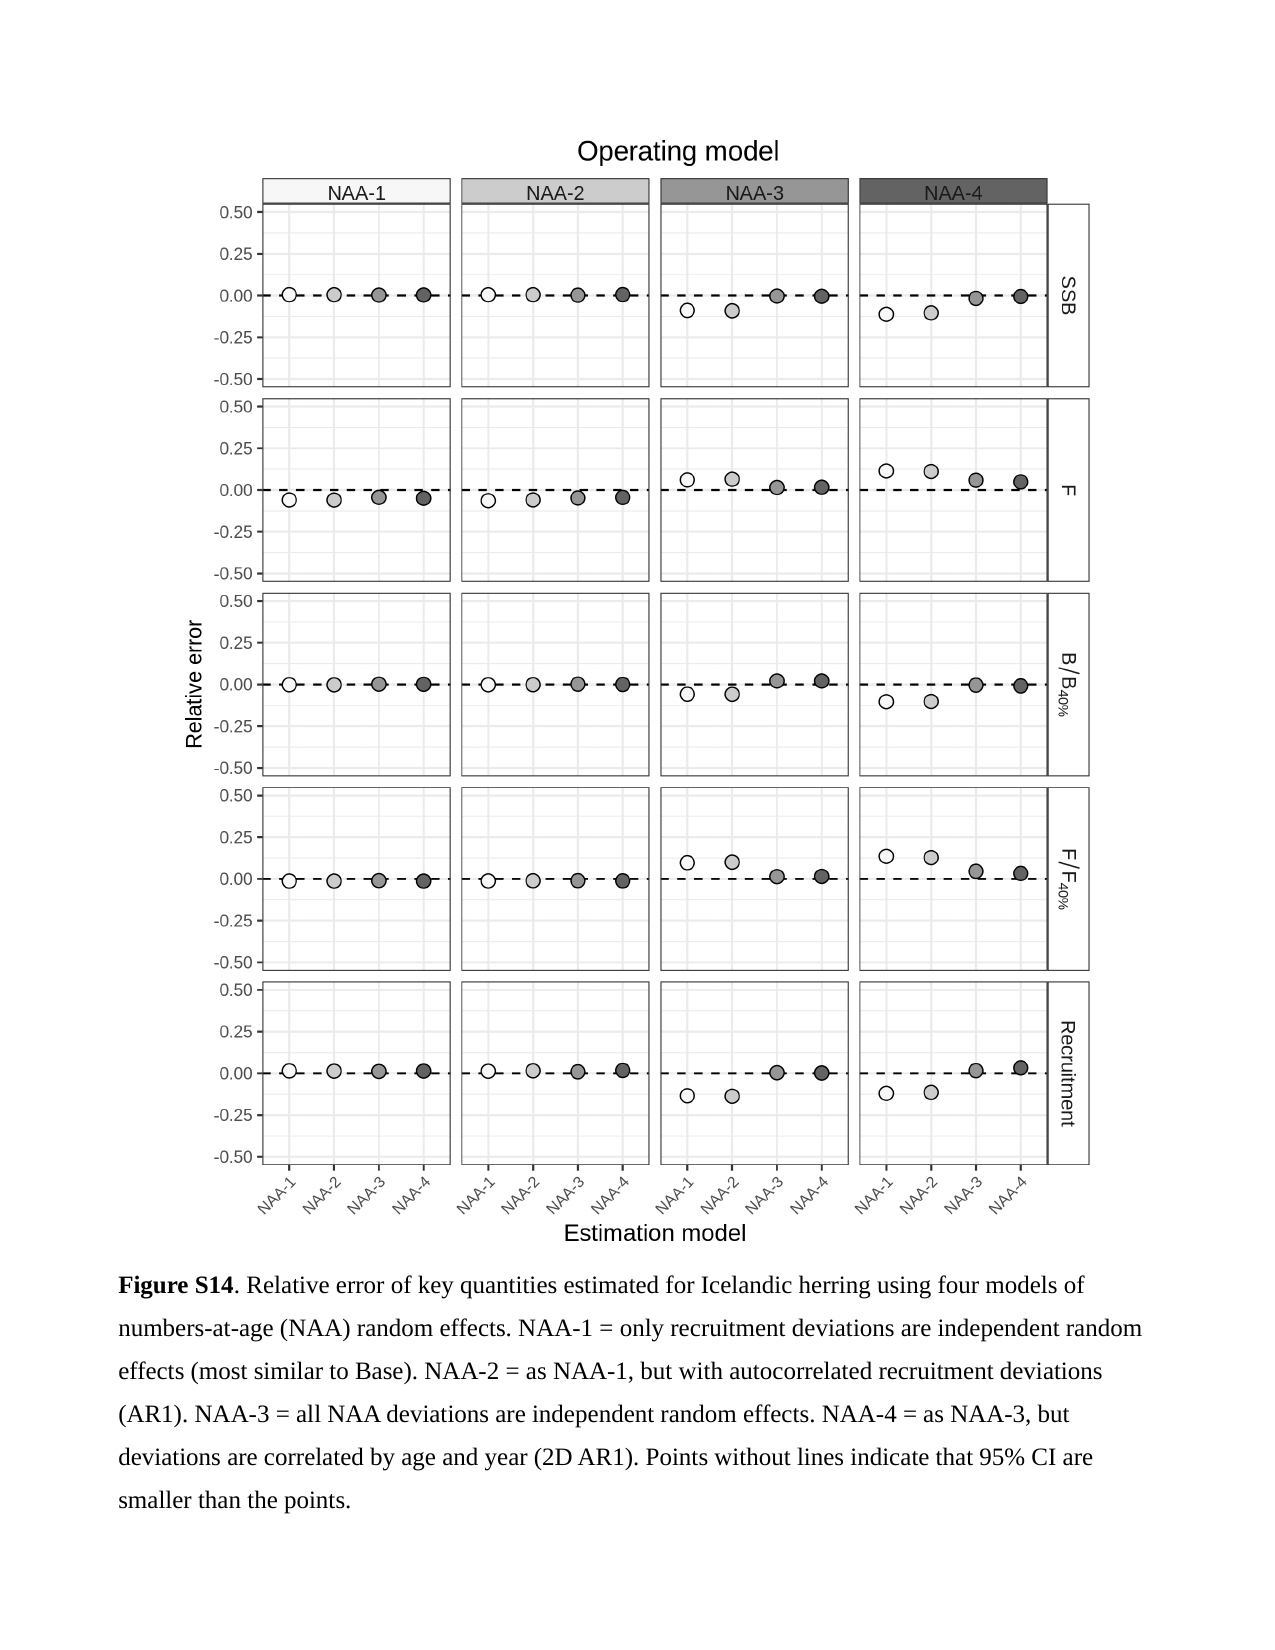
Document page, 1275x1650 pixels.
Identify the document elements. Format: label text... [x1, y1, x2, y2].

picture [175, 118, 1100, 1256]
text Figure S14. Relative error of key quantities estimated for Icelandic herring using four models of numbers-at-age (NAA) random effects. NAA-1 = only recruitment deviations are independent random effects (most similar to Base). NAA-2 = as NAA-1, but with autocorrelated recruitment deviations (AR1). NAA-3 = all NAA deviations are independent random effects. NAA-4 = as NAA-3, but deviations are correlated by age and year (2D AR1). Points without lines indicate that 95% CI are smaller than the points. [118, 1270, 1157, 1514]
